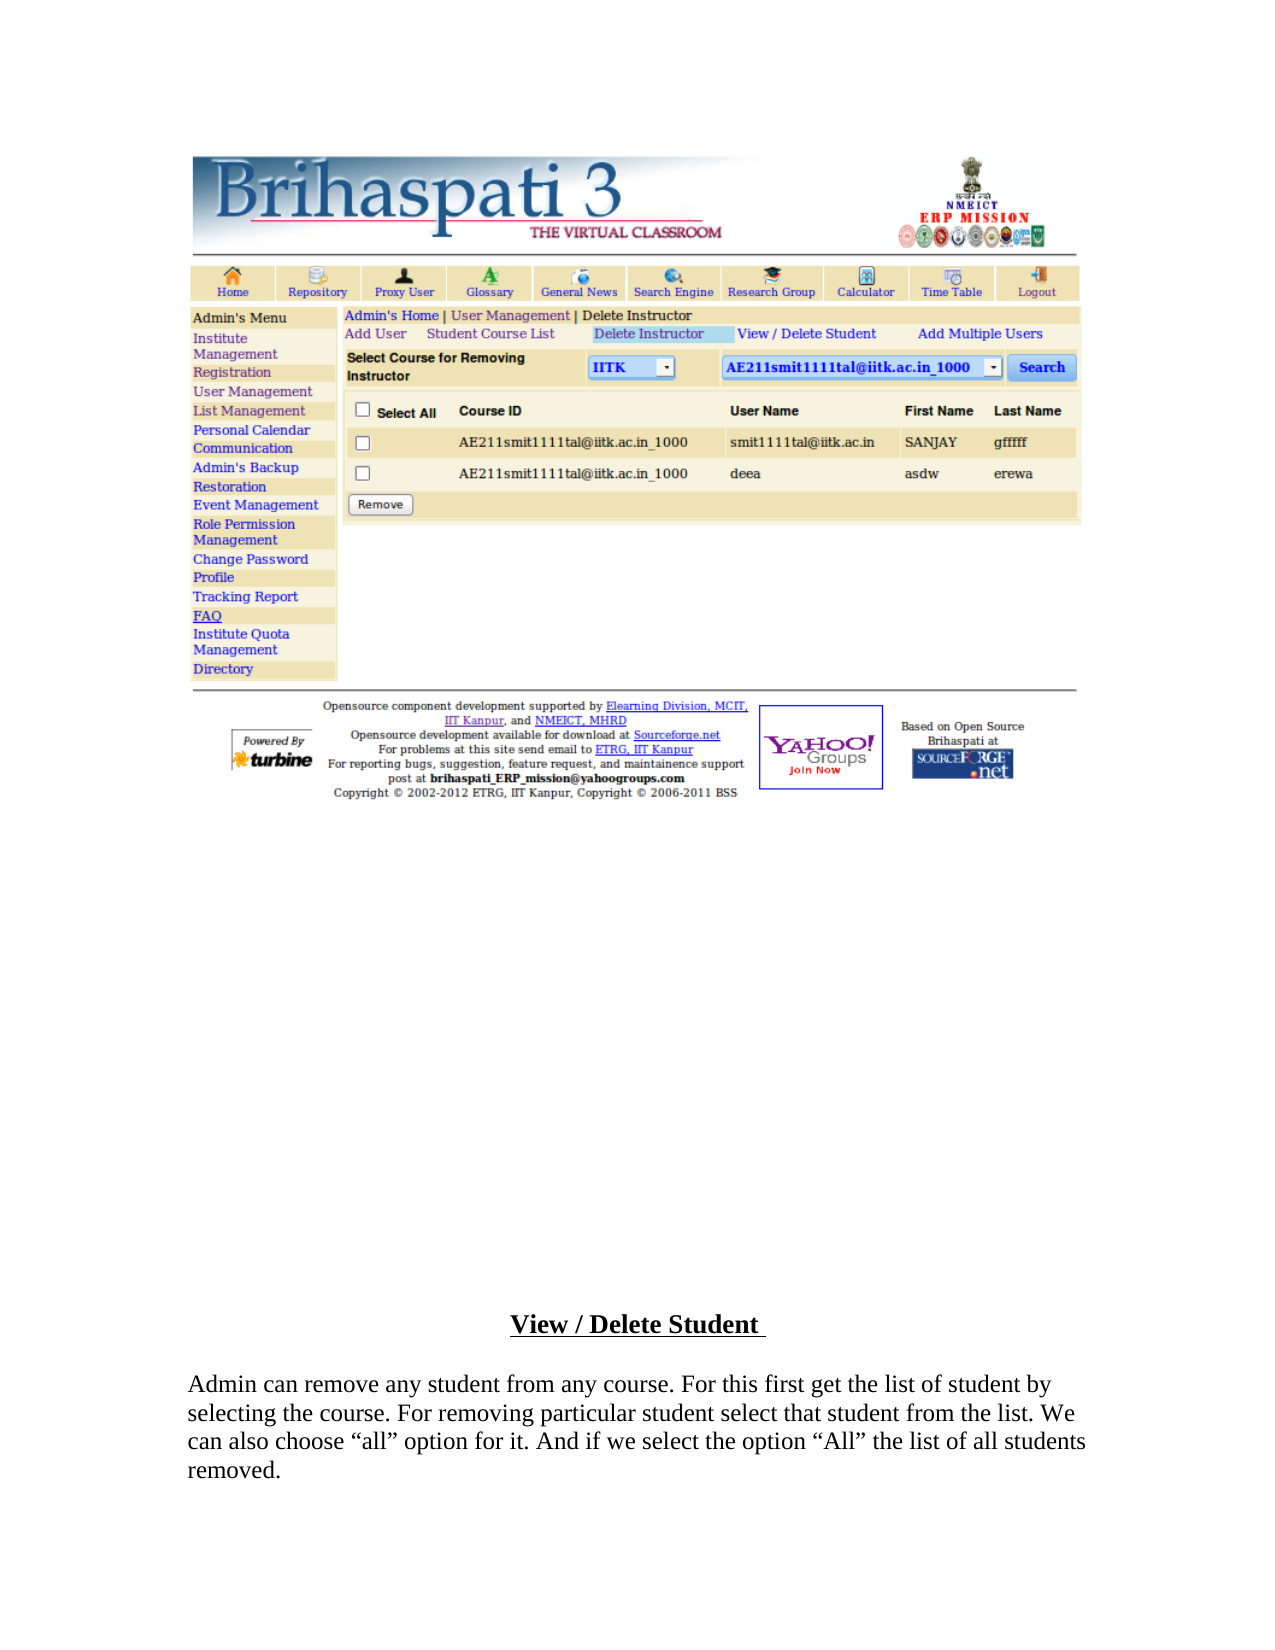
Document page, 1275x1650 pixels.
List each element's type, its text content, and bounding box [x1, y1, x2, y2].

picture [187, 150, 1088, 827]
text Admin can remove any student from any course. For this first get the list of student by selecting the course. For removing particular student select that student from the list. We can also choose “all” option for it. And if we select the option “All” the list of all students removed. [187, 1369, 1087, 1484]
text View / Delete Student [187, 1309, 1087, 1340]
